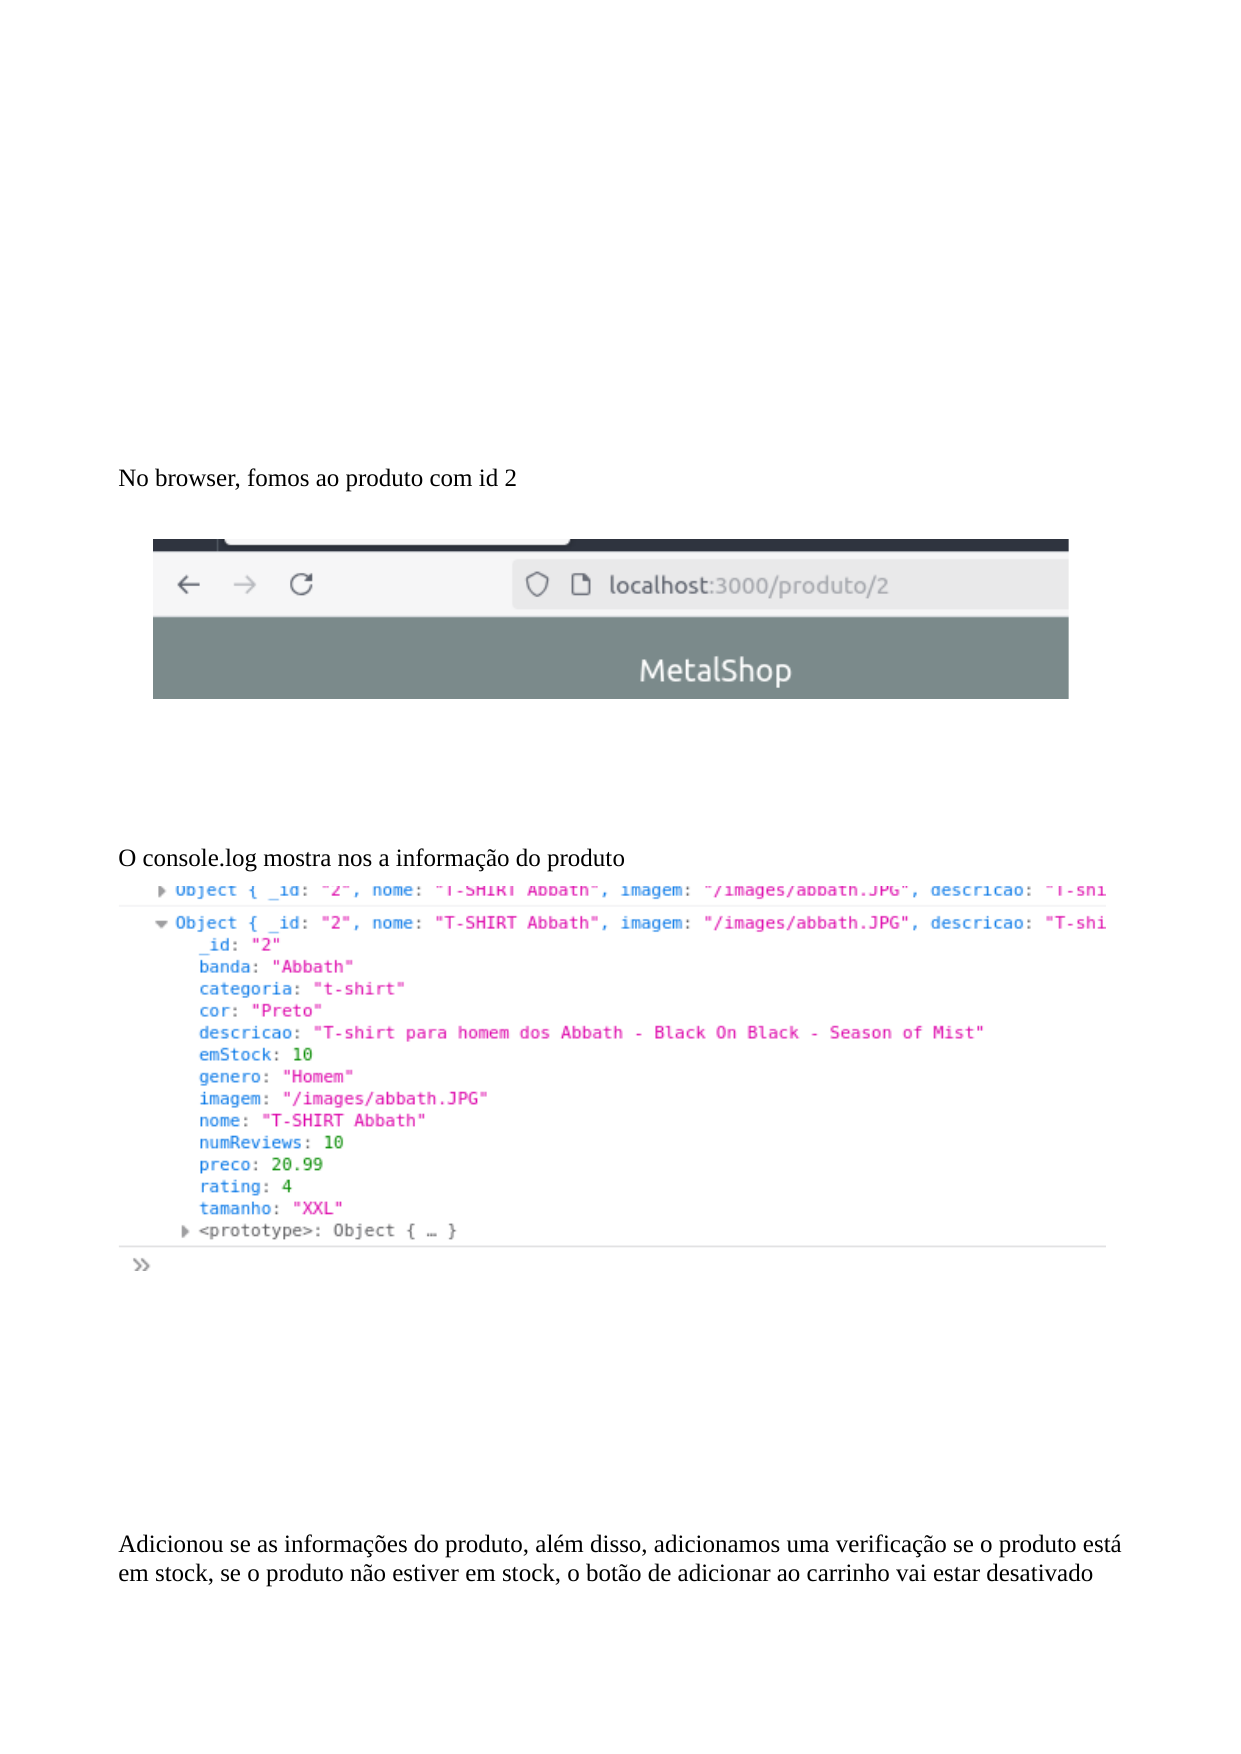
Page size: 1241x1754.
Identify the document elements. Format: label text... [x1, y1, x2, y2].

picture [118, 886, 1106, 1271]
text No browser, fomos ao produto com id 2 [118, 463, 1122, 492]
text O console.log mostra nos a informação do produto [118, 843, 1122, 872]
text Adicionou se as informações do produto, além disso, adicionamos uma verificação se o produto está em stock, se o produto não estiver em stock, o botão de adicionar ao carrinho vai estar desativado [118, 1529, 1122, 1586]
picture [153, 539, 1069, 699]
